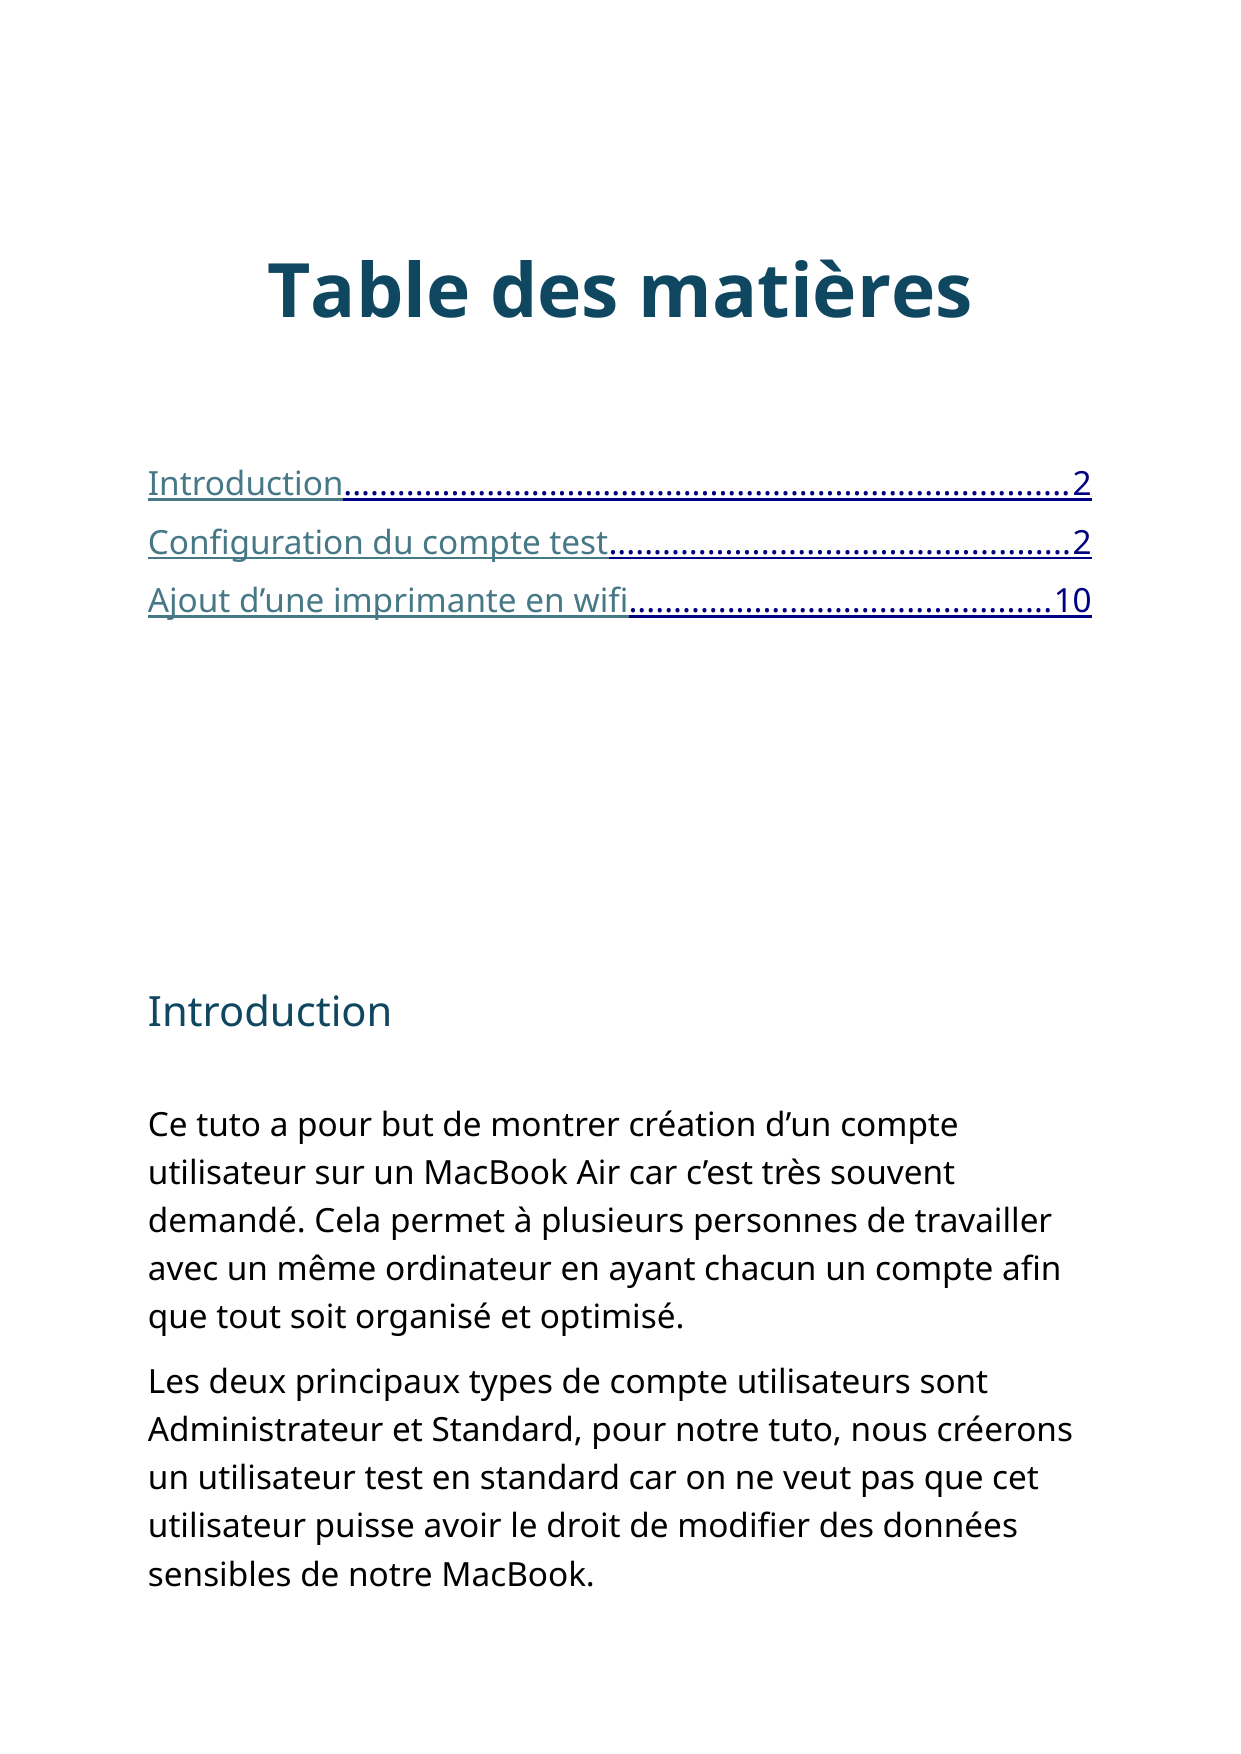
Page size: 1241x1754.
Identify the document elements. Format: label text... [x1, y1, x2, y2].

text Ajout d’une imprimante en wifi 10 [148, 577, 1093, 623]
text Configuration du compte test 2 [148, 519, 1093, 564]
subtitle Introduction [148, 982, 1093, 1039]
text Introduction 2 [148, 460, 1093, 506]
text Les deux principaux types de compte utilisateurs sont Administrateur et Standard, pour notre tuto, nous créerons un utilisateur test en standard car on ne veut pas que cet utilisateur puisse avoir le droit de modifier des données sensibles de notre MacBook. [148, 1358, 1093, 1596]
text Table des matières [148, 237, 1093, 339]
text Ce tuto a pour but de montrer création d’un compte utilisateur sur un MacBook Air car c’est très souvent demandé. Cela permet à plusieurs personnes de travailler avec un même ordinateur en ayant chacun un compte afin que tout soit organisé et optimisé. [148, 1101, 1093, 1338]
